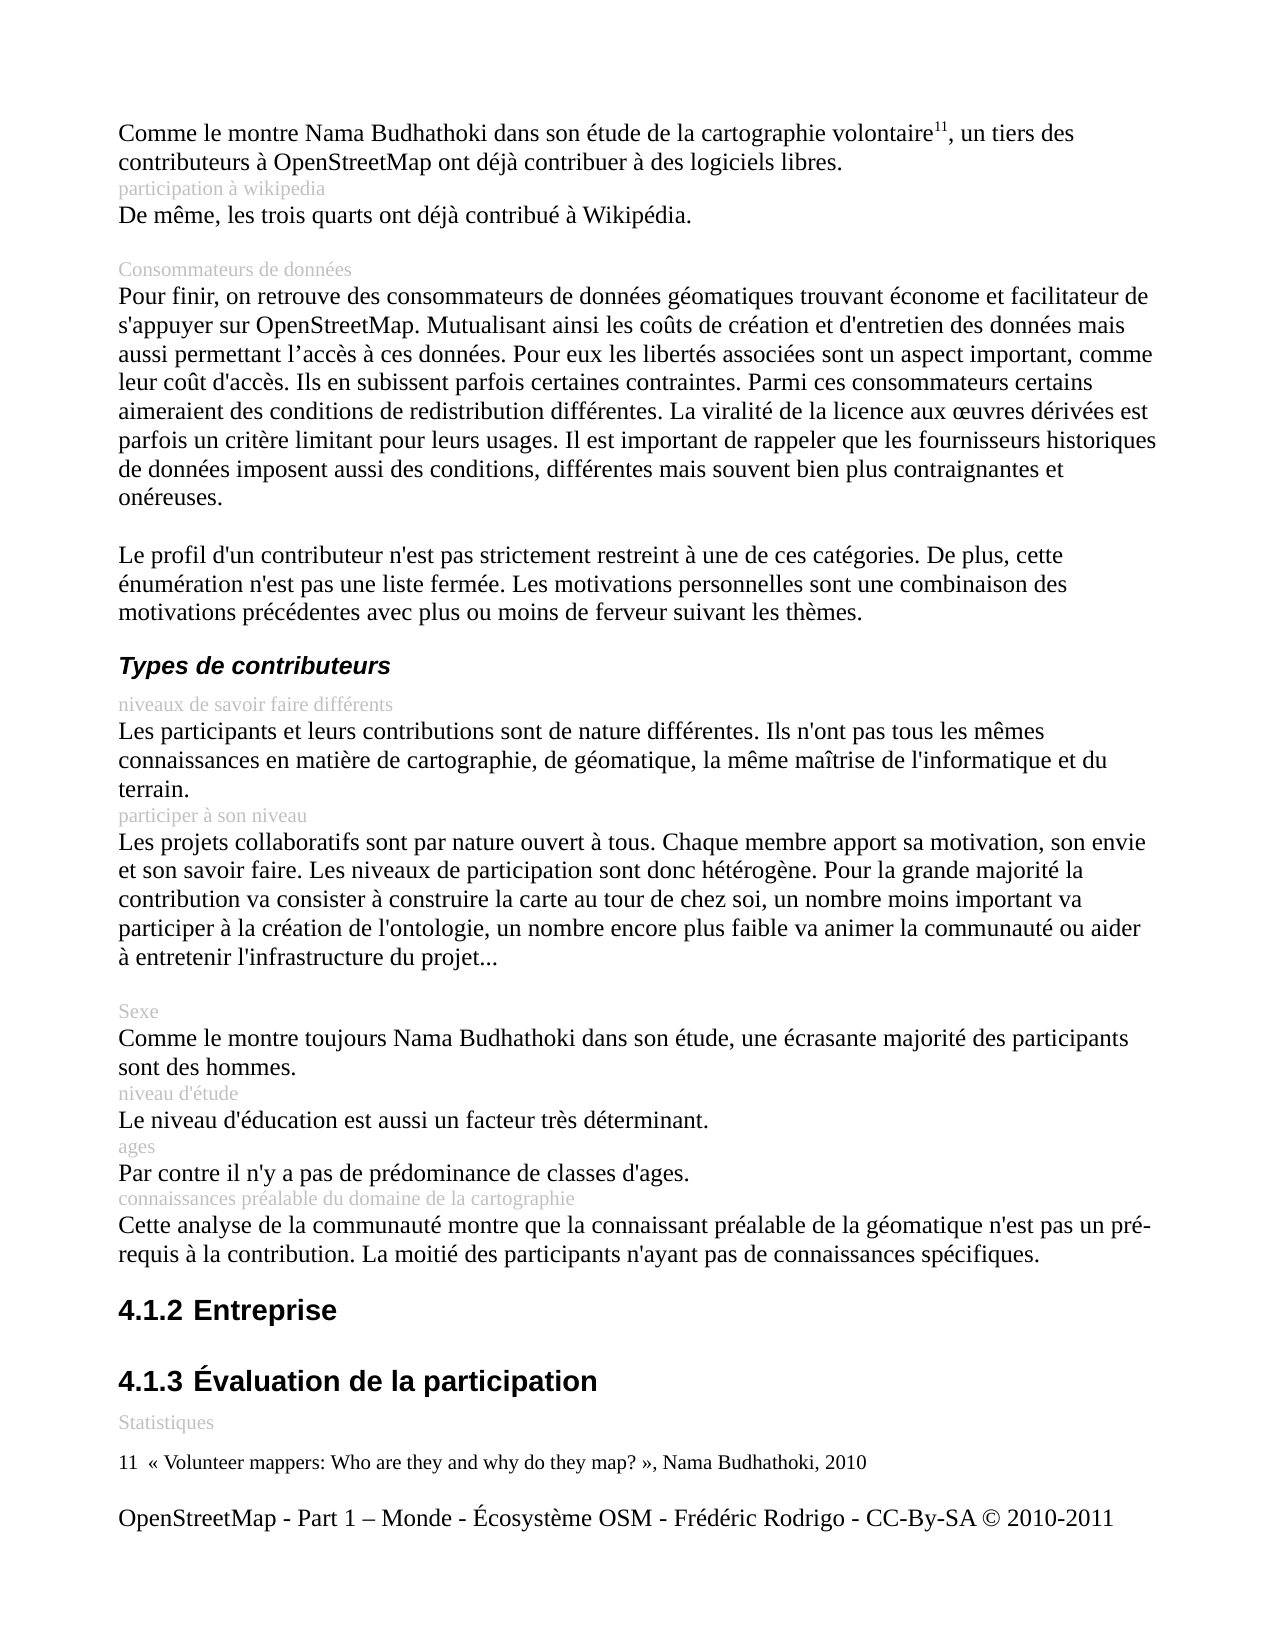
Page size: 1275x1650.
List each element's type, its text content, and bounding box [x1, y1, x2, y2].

text niveaux de savoir faire différents [118, 692, 1157, 716]
text Par contre il n'y a pas de prédominance de classes d'ages. [118, 1158, 1157, 1186]
text Les projets collaboratifs sont par nature ouvert à tous. Chaque membre apport sa motivation, son envie et son savoir faire. Les niveaux de participation sont donc hétérogène. Pour la grande majorité la contribution va consister à construire la carte au tour de chez soi, un nombre moins important va participer à la création de l'ontologie, un nombre encore plus faible va animer la communauté ou aider à entretenir l'infrastructure du projet... [118, 827, 1157, 970]
text Comme le montre toujours Nama Budhathoki dans son étude, une écrasante majorité des participants sont des hommes. [118, 1023, 1157, 1081]
text Pour finir, on retrouve des consommateurs de données géomatiques trouvant économe et facilitateur de s'appuyer sur OpenStreetMap. Mutualisant ainsi les coûts de création et d'entretien des données mais aussi permettant l’accès à ces données. Pour eux les libertés associées sont un aspect important, comme leur coût d'accès. Ils en subissent parfois certaines contraintes. Parmi ces consommateurs certains aimeraient des conditions de redistribution différentes. La viralité de la licence aux œuvres dérivées est parfois un critère limitant pour leurs usages. Il est important de rappeler que les fournisseurs historiques de données imposent aussi des conditions, différentes mais souvent bien plus contraignantes et onéreuses. [118, 281, 1157, 511]
text Consommateurs de données [118, 257, 1157, 281]
text Comme le montre Nama Budhathoki dans son étude de la cartographie volontaire, un tiers des contributeurs à OpenStreetMap ont déjà contribuer à des logiciels libres. [118, 118, 1157, 176]
subtitle Types de contributeurs [118, 651, 1157, 680]
text Les participants et leurs contributions sont de nature différentes. Ils n'ont pas tous les mêmes connaissances en matière de cartographie, de géomatique, la même maîtrise de l'informatique et du terrain. [118, 716, 1157, 803]
text « Volunteer mappers: Who are they and why do they map? », Nama Budhathoki, 2010 [118, 1449, 1157, 1474]
text Statistiques [118, 1410, 1157, 1434]
text Le profil d'un contributeur n'est pas strictement restreint à une de ces catégories. De plus, cette énumération n'est pas une liste fermée. Les motivations personnelles sont une combinaison des motivations précédentes avec plus ou moins de ferveur suivant les thèmes. [118, 540, 1157, 626]
text niveau d'étude [118, 1081, 1157, 1105]
text Cette analyse de la communauté montre que la connaissant préalable de la géomatique n'est pas un pré-requis à la contribution. La moitié des participants n'ayant pas de connaissances spécifiques. [118, 1210, 1157, 1268]
text participation à wikipedia [118, 176, 1157, 200]
text Le niveau d'éducation est aussi un facteur très déterminant. [118, 1105, 1157, 1133]
subtitle Évaluation de la participation [118, 1364, 1157, 1397]
text connaissances préalable du domaine de la cartographie [118, 1186, 1157, 1210]
subtitle Entreprise [118, 1293, 1157, 1326]
text De même, les trois quarts ont déjà contribué à Wikipédia. [118, 200, 1157, 228]
text Sexe [118, 999, 1157, 1023]
text participer à son niveau [118, 803, 1157, 827]
text ages [118, 1133, 1157, 1158]
